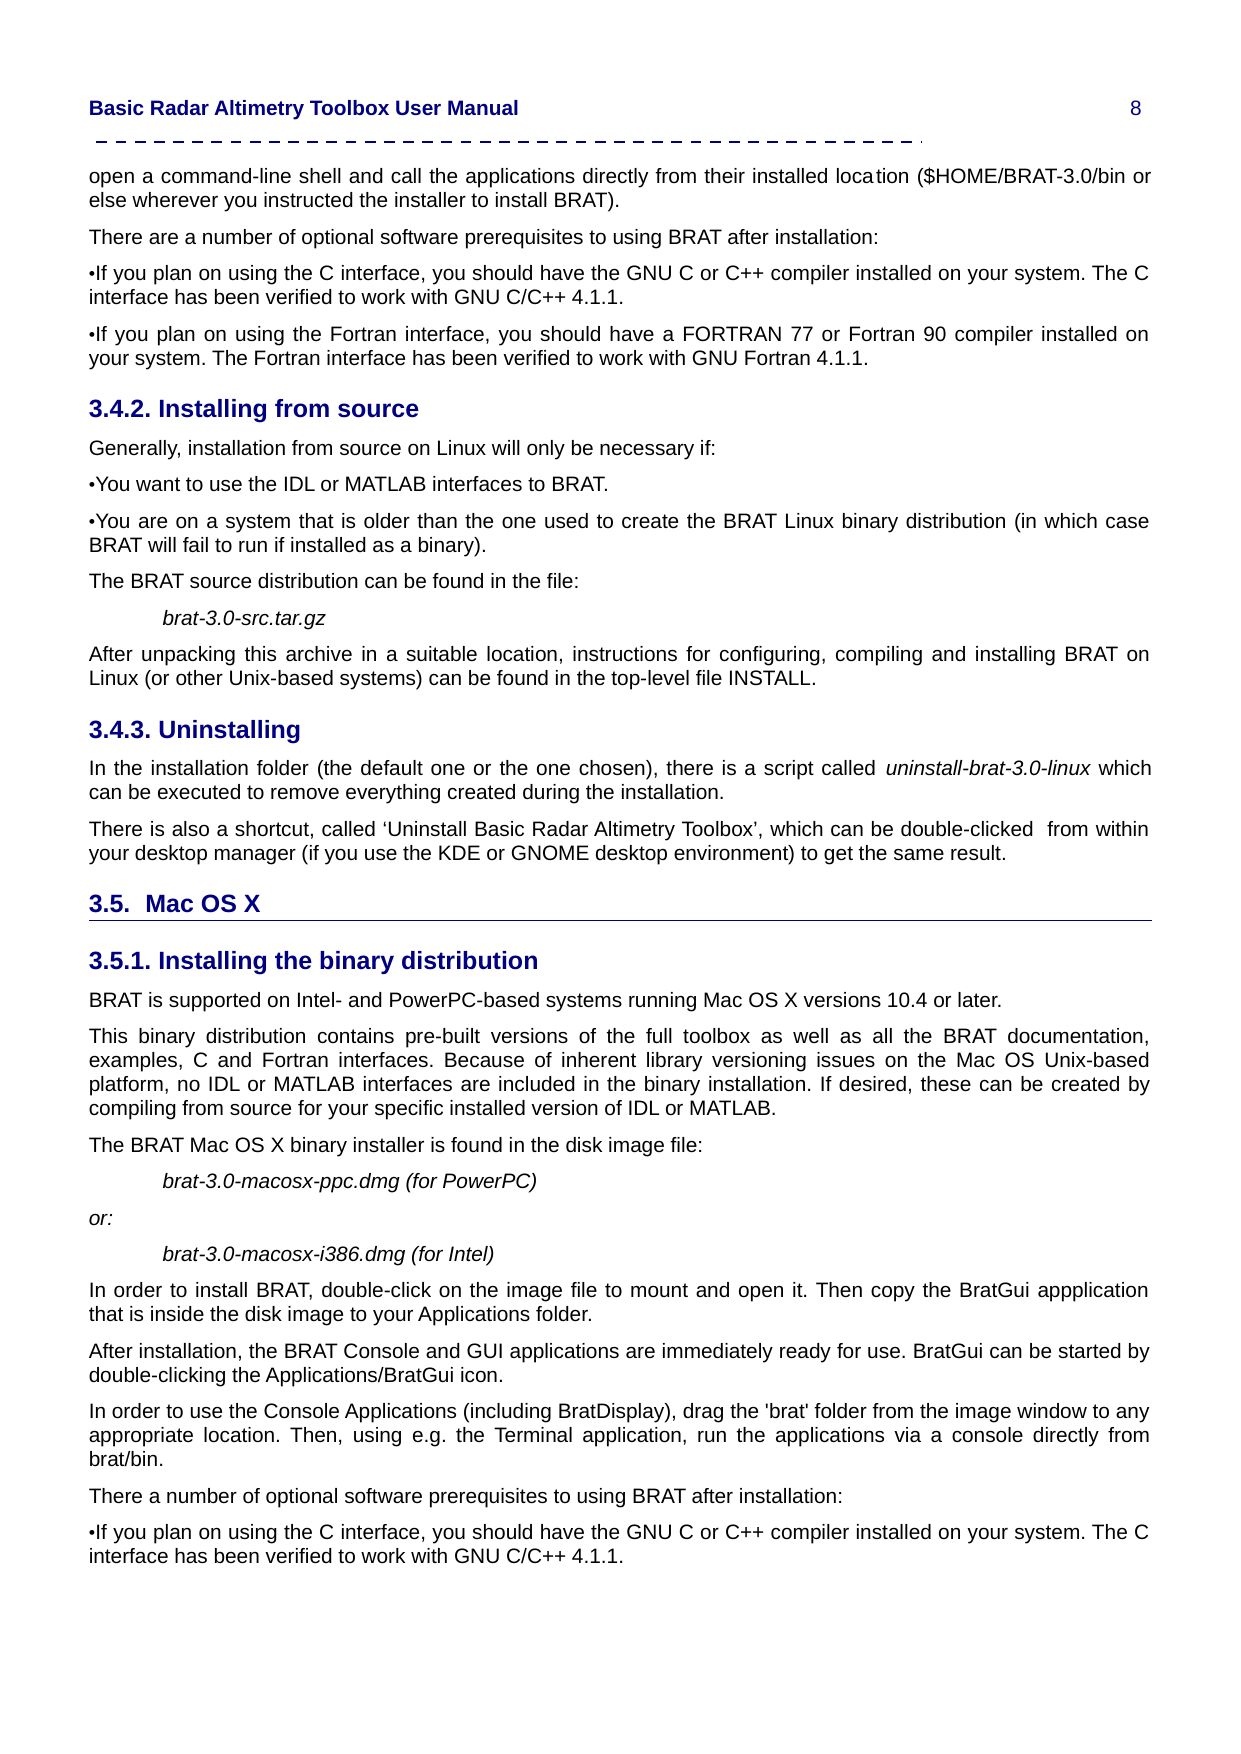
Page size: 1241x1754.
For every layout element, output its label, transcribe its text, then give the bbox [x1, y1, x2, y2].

list If you plan on using the Fortran interface, you should have a FORTRAN 77 or Fortran 90 compiler installed on your system. The Fortran interface has been verified to work with GNU Fortran 4.1.1. [88, 322, 1152, 369]
text brat-3.0-src.tar.gz [88, 606, 1152, 629]
text There is also a shortcut, called ‘Uninstall Basic Radar Altimetry Toolbox’, which can be double-clicked from within your desktop manager (if you use the KDE or GNOME desktop environment) to get the same result. [88, 817, 1152, 864]
text In order to use the Console Applications (including BratDisplay), drag the 'brat' folder from the image window to any appropriate location. Then, using e.g. the Terminal application, run the applications via a console directly from brat/bin. [88, 1399, 1152, 1471]
text brat-3.0-macosx-i386.dmg (for Intel) [88, 1242, 1152, 1266]
text After unpacking this archive in a suitable location, instructions for configuring, compiling and installing BRAT on Linux (or other Unix-based systems) can be found in the top-level file INSTALL. [88, 642, 1152, 690]
text or: [88, 1205, 1152, 1229]
text After installation, the BRAT Console and GUI applications are immediately ready for use. BratGui can be started by double-clicking the Applications/BratGui icon. [88, 1339, 1152, 1387]
list The BRAT source distribution can be found in the file: [88, 569, 1152, 593]
list You are on a system that is older than the one used to create the BRAT Linux binary distribution (in which case BRAT will fail to run if installed as a binary). [88, 509, 1152, 557]
text brat-3.0-macosx-ppc.dmg (for PowerPC) [88, 1169, 1152, 1193]
text Generally, installation from source on Linux will only be necessary if: [88, 436, 1152, 460]
text In order to install BRAT, double-click on the image file to mount and open it. Then copy the BratGui appplication that is inside the disk image to your Applications folder. [88, 1278, 1152, 1326]
text BRAT is supported on Intel- and PowerPC-based systems running Mac OS X versions 10.4 or later. [88, 988, 1152, 1012]
subtitle Installing the binary distribution [88, 946, 1152, 975]
text There are a number of optional software prerequisites to using BRAT after installation: [88, 225, 1152, 249]
text This binary distribution contains pre-built versions of the full toolbox as well as all the BRAT documentation, examples, C and Fortran interfaces. Because of inherent library versioning issues on the Mac OS Unix-based platform, no IDL or MATLAB interfaces are included in the binary installation. If desired, these can be created by compiling from source for your specific installed version of IDL or MATLAB. [88, 1024, 1152, 1120]
subtitle Uninstalling [88, 715, 1152, 744]
list If you plan on using the C interface, you should have the GNU C or C++ compiler installed on your system. The C interface has been verified to work with GNU C/C++ 4.1.1. [88, 1520, 1152, 1568]
subtitle Mac OS X [88, 889, 1152, 921]
text open a command-line shell and call the applications directly from their installed location ($HOME/BRAT-3.0/bin or else wherever you instructed the installer to install BRAT). [88, 164, 1152, 212]
text The BRAT Mac OS X binary installer is found in the disk image file: [88, 1132, 1152, 1156]
list If you plan on using the C interface, you should have the GNU C or C++ compiler installed on your system. The C interface has been verified to work with GNU C/C++ 4.1.1. [88, 261, 1152, 309]
text There a number of optional software prerequisites to using BRAT after installation: [88, 1483, 1152, 1507]
list You want to use the IDL or MATLAB interfaces to BRAT. [88, 472, 1152, 496]
subtitle Installing from source [88, 394, 1152, 423]
text In the installation folder (the default one or the one chosen), there is a script called uninstall-brat-3.0-linux which can be executed to remove everything created during the installation. [88, 756, 1152, 804]
